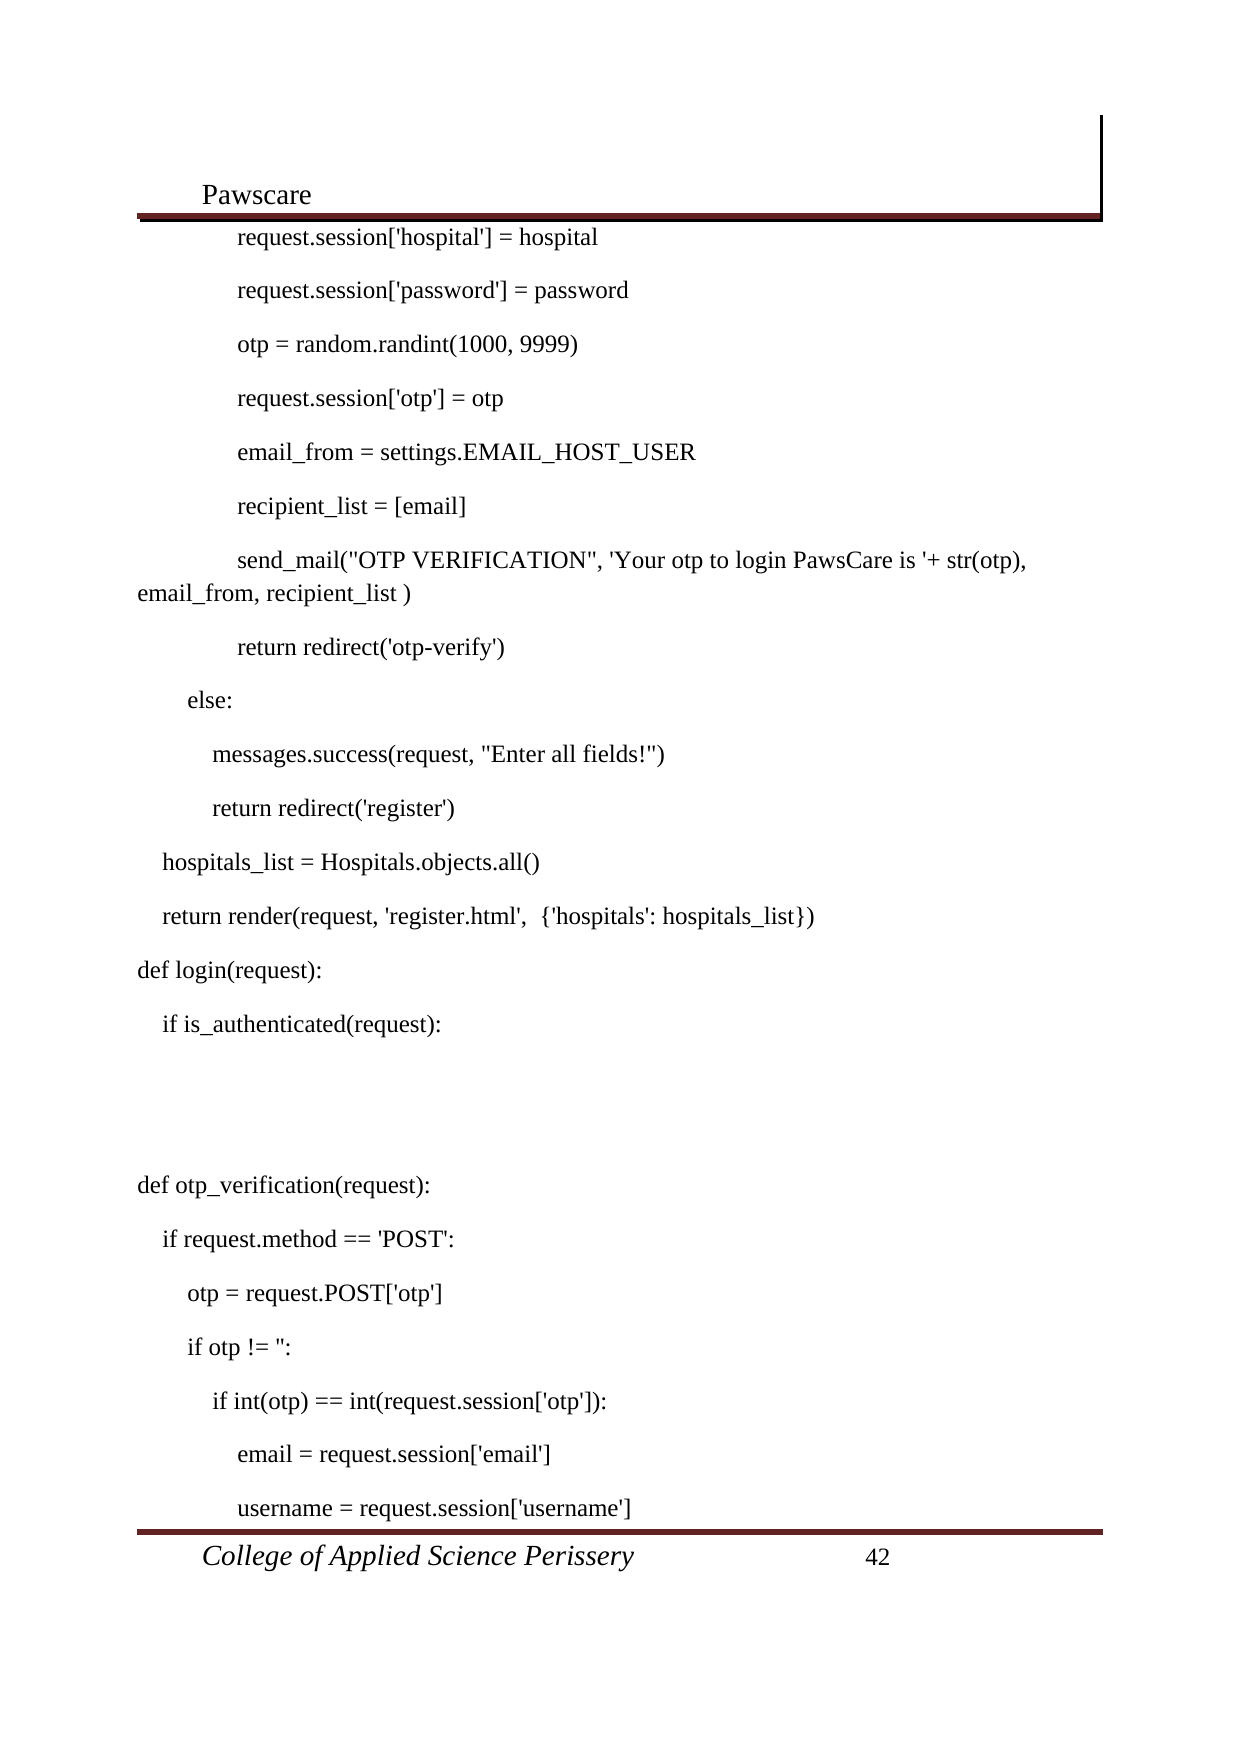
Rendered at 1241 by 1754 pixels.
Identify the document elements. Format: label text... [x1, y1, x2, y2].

text def login(request): [137, 955, 1103, 984]
text request.session['hospital'] = hospital [137, 222, 1103, 251]
text return render(request, 'register.html', {'hospitals': hospitals_list}) [137, 901, 1103, 930]
text def otp_verification(request): [137, 1170, 1103, 1199]
text username = request.session['username'] [137, 1493, 1103, 1522]
text recipient_list = [email] [137, 491, 1103, 520]
text email_from = settings.EMAIL_HOST_USER [137, 437, 1103, 466]
text hospitals_list = Hospitals.objects.all() [137, 847, 1103, 876]
text otp = request.POST['otp'] [137, 1278, 1103, 1307]
text else: [137, 686, 1103, 714]
text send_mail("OTP VERIFICATION", 'Your otp to login PawsCare is '+ str(otp), email_from, recipient_list ) [137, 545, 1103, 607]
text return redirect('register') [137, 793, 1103, 822]
text request.session['otp'] = otp [137, 383, 1103, 412]
text if int(otp) == int(request.session['otp']): [137, 1386, 1103, 1414]
text otp = random.randint(1000, 9999) [137, 329, 1103, 358]
text if is_authenticated(request): [137, 1009, 1103, 1037]
text return redirect('otp-verify') [137, 632, 1103, 661]
text request.session['password'] = password [137, 276, 1103, 304]
text email = request.session['email'] [137, 1439, 1103, 1468]
text if request.method == 'POST': [137, 1224, 1103, 1253]
text messages.success(request, "Enter all fields!") [137, 739, 1103, 768]
text if otp != '': [137, 1332, 1103, 1361]
